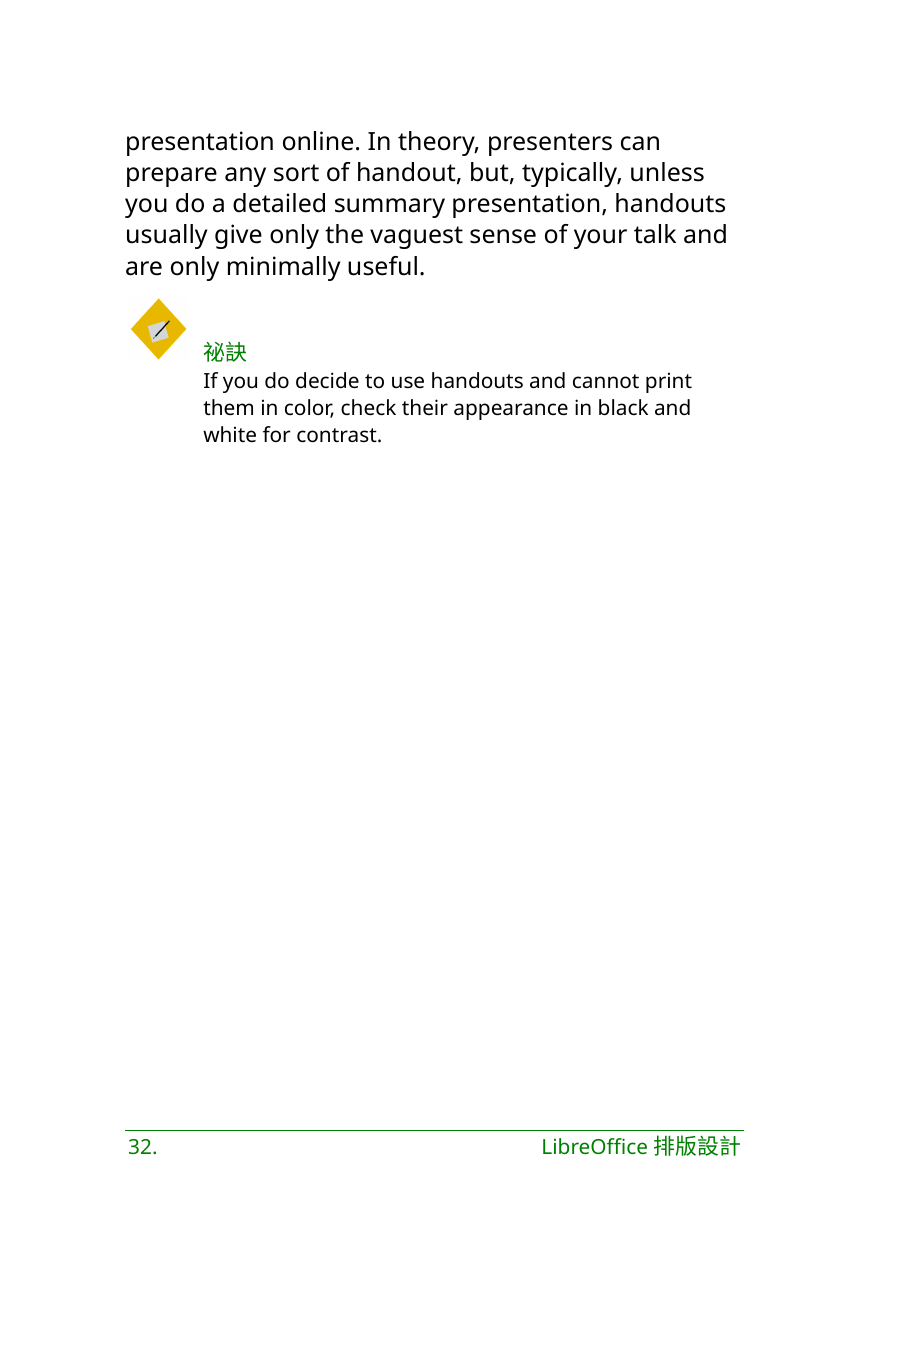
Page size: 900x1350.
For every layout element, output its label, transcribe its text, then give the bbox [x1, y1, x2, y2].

list 祕訣 [125, 297, 744, 367]
text presentation online. In theory, presenters can prepare any sort of handout, but, typically, unless you do a detailed summary presentation, handouts usually give only the vaguest sense of your talk and are only minimally useful. [125, 125, 744, 281]
text If you do decide to use handouts and cannot print them in color, check their appearance in black and white for contrast. [203, 367, 744, 448]
picture [126, 297, 189, 361]
